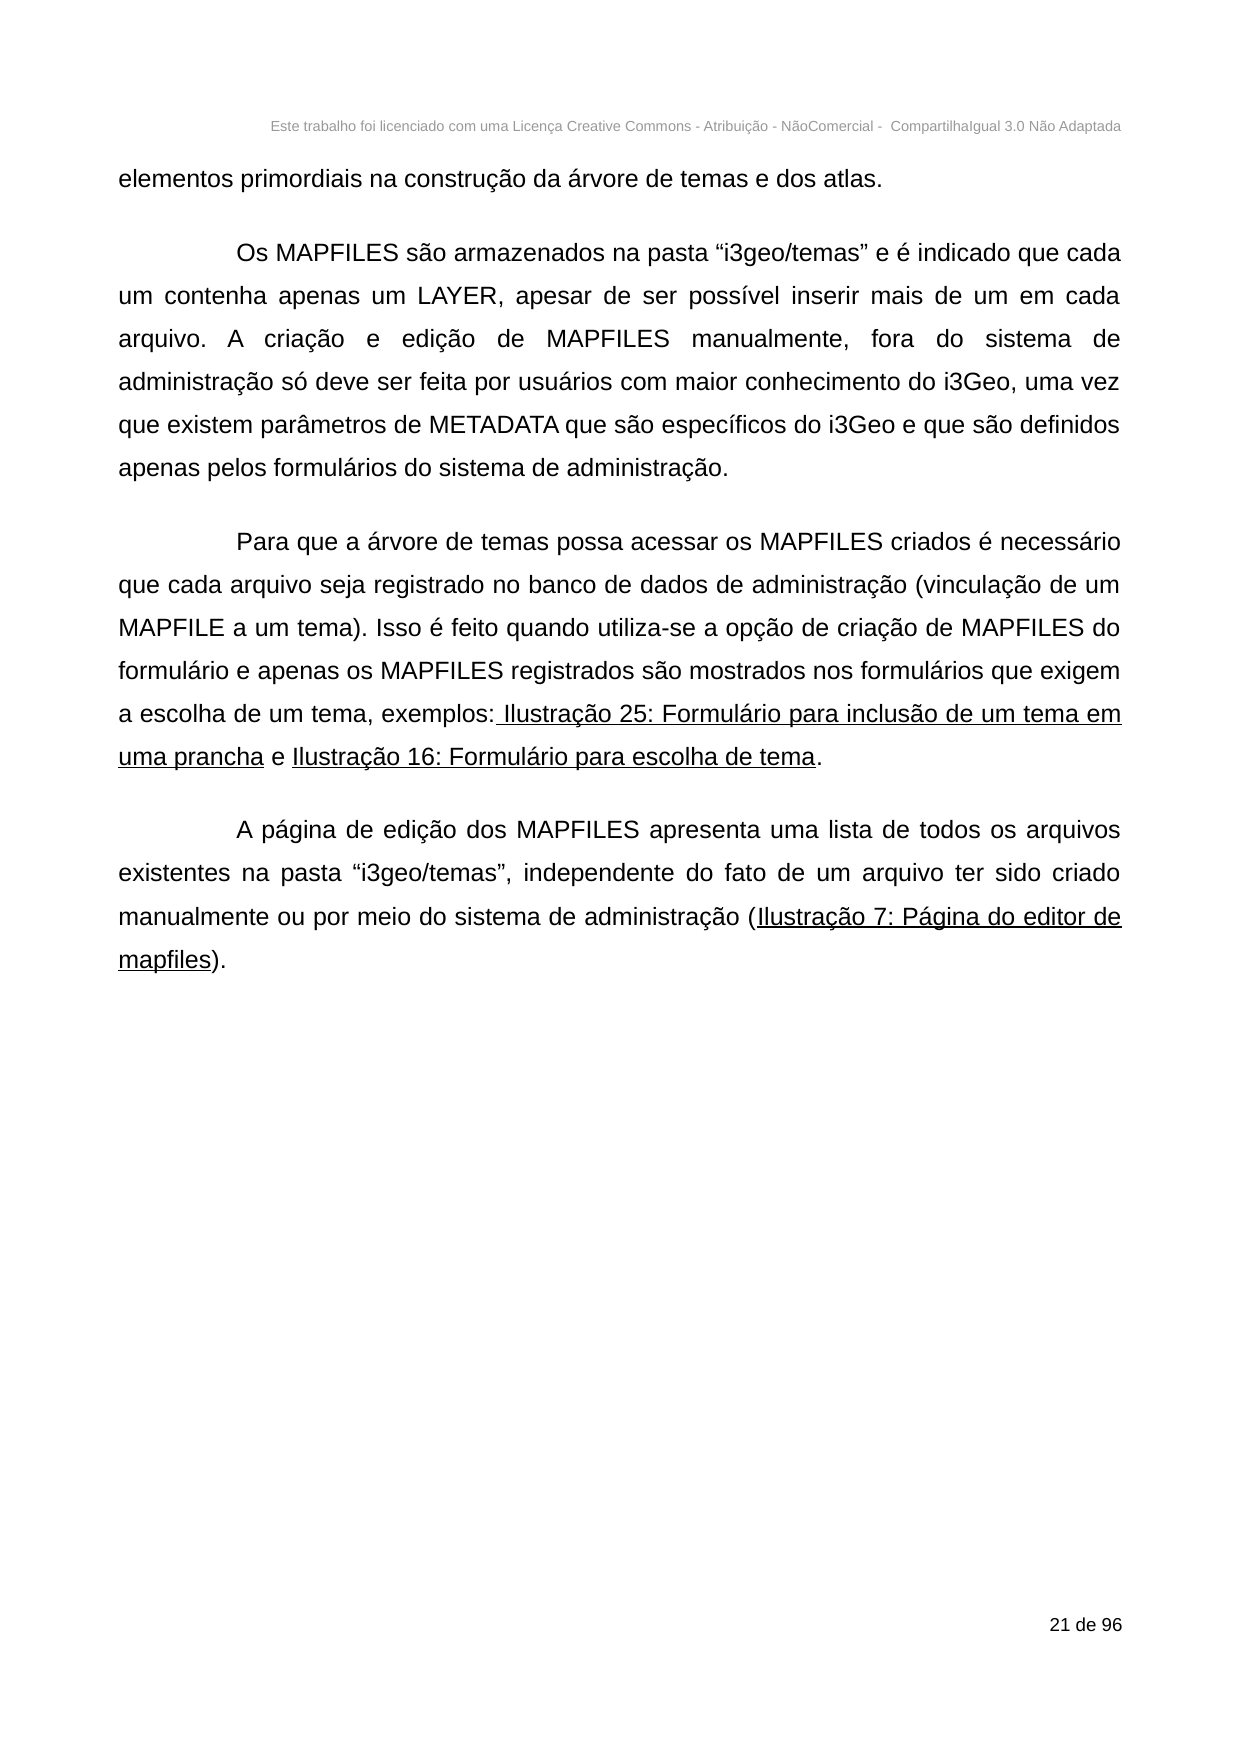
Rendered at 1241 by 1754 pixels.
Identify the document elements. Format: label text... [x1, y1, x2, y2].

text Para que a árvore de temas possa acessar os MAPFILES criados é necessário que cada arquivo seja registrado no banco de dados de administração (vinculação de um MAPFILE a um tema). Isso é feito quando utiliza-se a opção de criação de MAPFILES do formulário e apenas os MAPFILES registrados são mostrados nos formulários que exigem a escolha de um tema, exemplos: Ilustração 25: Formulário para inclusão de um tema em uma prancha e Ilustração 16: Formulário para escolha de tema. [118, 526, 1122, 771]
text Os MAPFILES são armazenados na pasta “i3geo/temas” e é indicado que cada um contenha apenas um LAYER, apesar de ser possível inserir mais de um em cada arquivo. A criação e edição de MAPFILES manualmente, fora do sistema de administração só deve ser feita por usuários com maior conhecimento do i3Geo, uma vez que existem parâmetros de METADATA que são específicos do i3Geo e que são definidos apenas pelos formulários do sistema de administração. [118, 238, 1122, 482]
text elementos primordiais na construção da árvore de temas e dos atlas. [118, 164, 1122, 193]
text A página de edição dos MAPFILES apresenta uma lista de todos os arquivos existentes na pasta “i3geo/temas”, independente do fato de um arquivo ter sido criado manualmente ou por meio do sistema de administração (Ilustração 7: Página do editor de mapfiles). [118, 815, 1122, 973]
